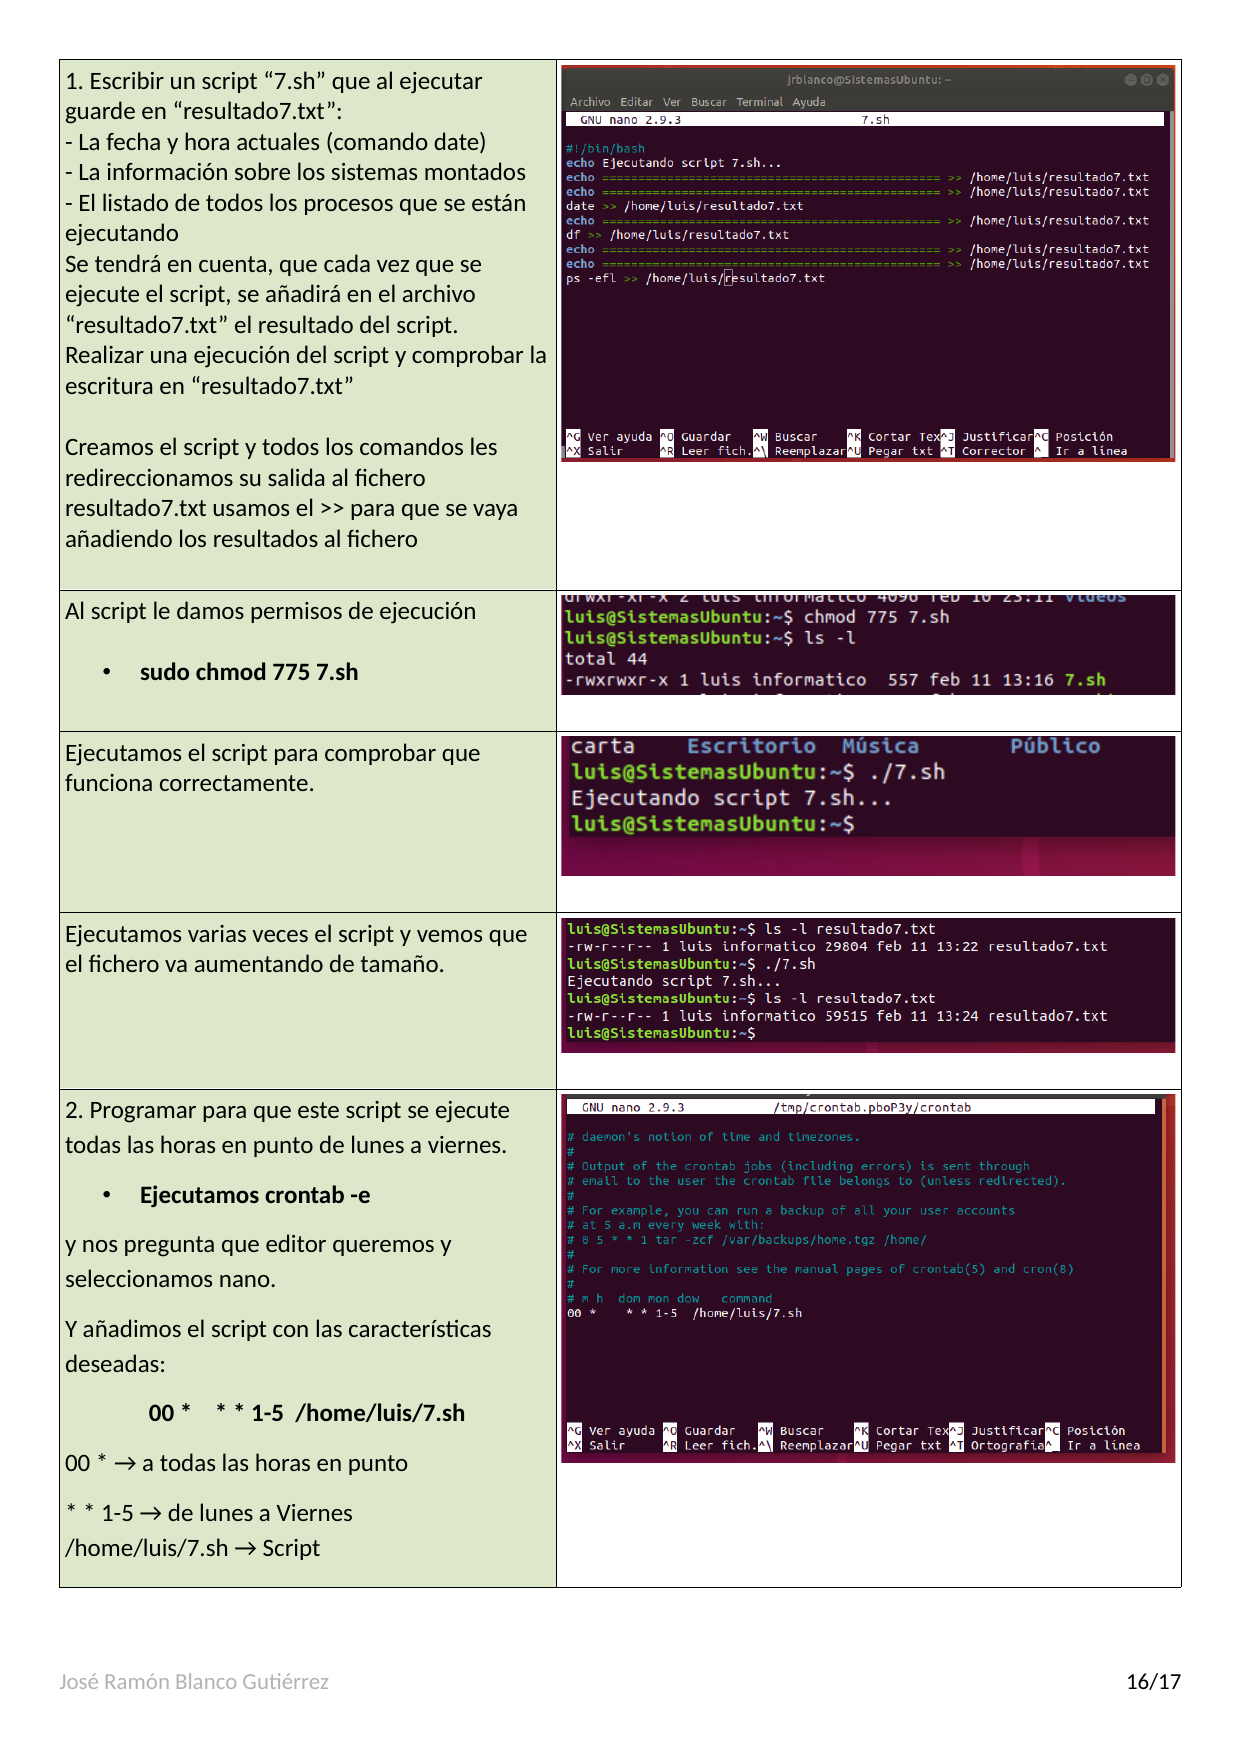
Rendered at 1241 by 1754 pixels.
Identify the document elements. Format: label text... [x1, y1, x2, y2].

picture [561, 595, 1176, 695]
table_cell Al script le damos permisos de ejecución sudo chmod 775 7.sh [60, 591, 556, 731]
picture [561, 736, 1176, 876]
table_cell [557, 732, 1181, 912]
table_cell [557, 591, 1181, 731]
picture [561, 1094, 1176, 1463]
table_header 1. Escribir un script “7.sh” que al ejecutar guarde en “resultado7.txt”: - La fecha y hora actuales (comando date) - La información sobre los sistemas montados - El listado de todos los procesos que se están ejecutando Se tendrá en cuenta, que cada vez que se ejecute el script, se añadirá en el archivo “resultado7.txt” el resultado del script. Realizar una ejecución del script y comprobar la escritura en “resultado7.txt” Creamos el script y todos los comandos les redireccionamos su salida al fichero resultado7.txt usamos el >> para que se vaya añadiendo los resultados al fichero [60, 60, 556, 589]
table_header [557, 60, 1181, 589]
table_cell [557, 913, 1181, 1088]
picture [561, 65, 1176, 462]
picture [561, 918, 1176, 1053]
table_cell 2. Programar para que este script se ejecute todas las horas en punto de lunes a viernes. Ejecutamos crontab -e y nos pregunta que editor queremos y seleccionamos nano. Y añadimos el script con las características deseadas: 00 * * * 1-5 /home/luis/7.sh 00 * → a todas las horas en punto * * 1-5 → de lunes a Viernes /home/luis/7.sh → Script [60, 1090, 556, 1587]
table_cell Ejecutamos varias veces el script y vemos que el fichero va aumentando de tamaño. [60, 913, 556, 1088]
table_cell [557, 1090, 1181, 1587]
table_cell Ejecutamos el script para comprobar que funciona correctamente. [60, 732, 556, 912]
